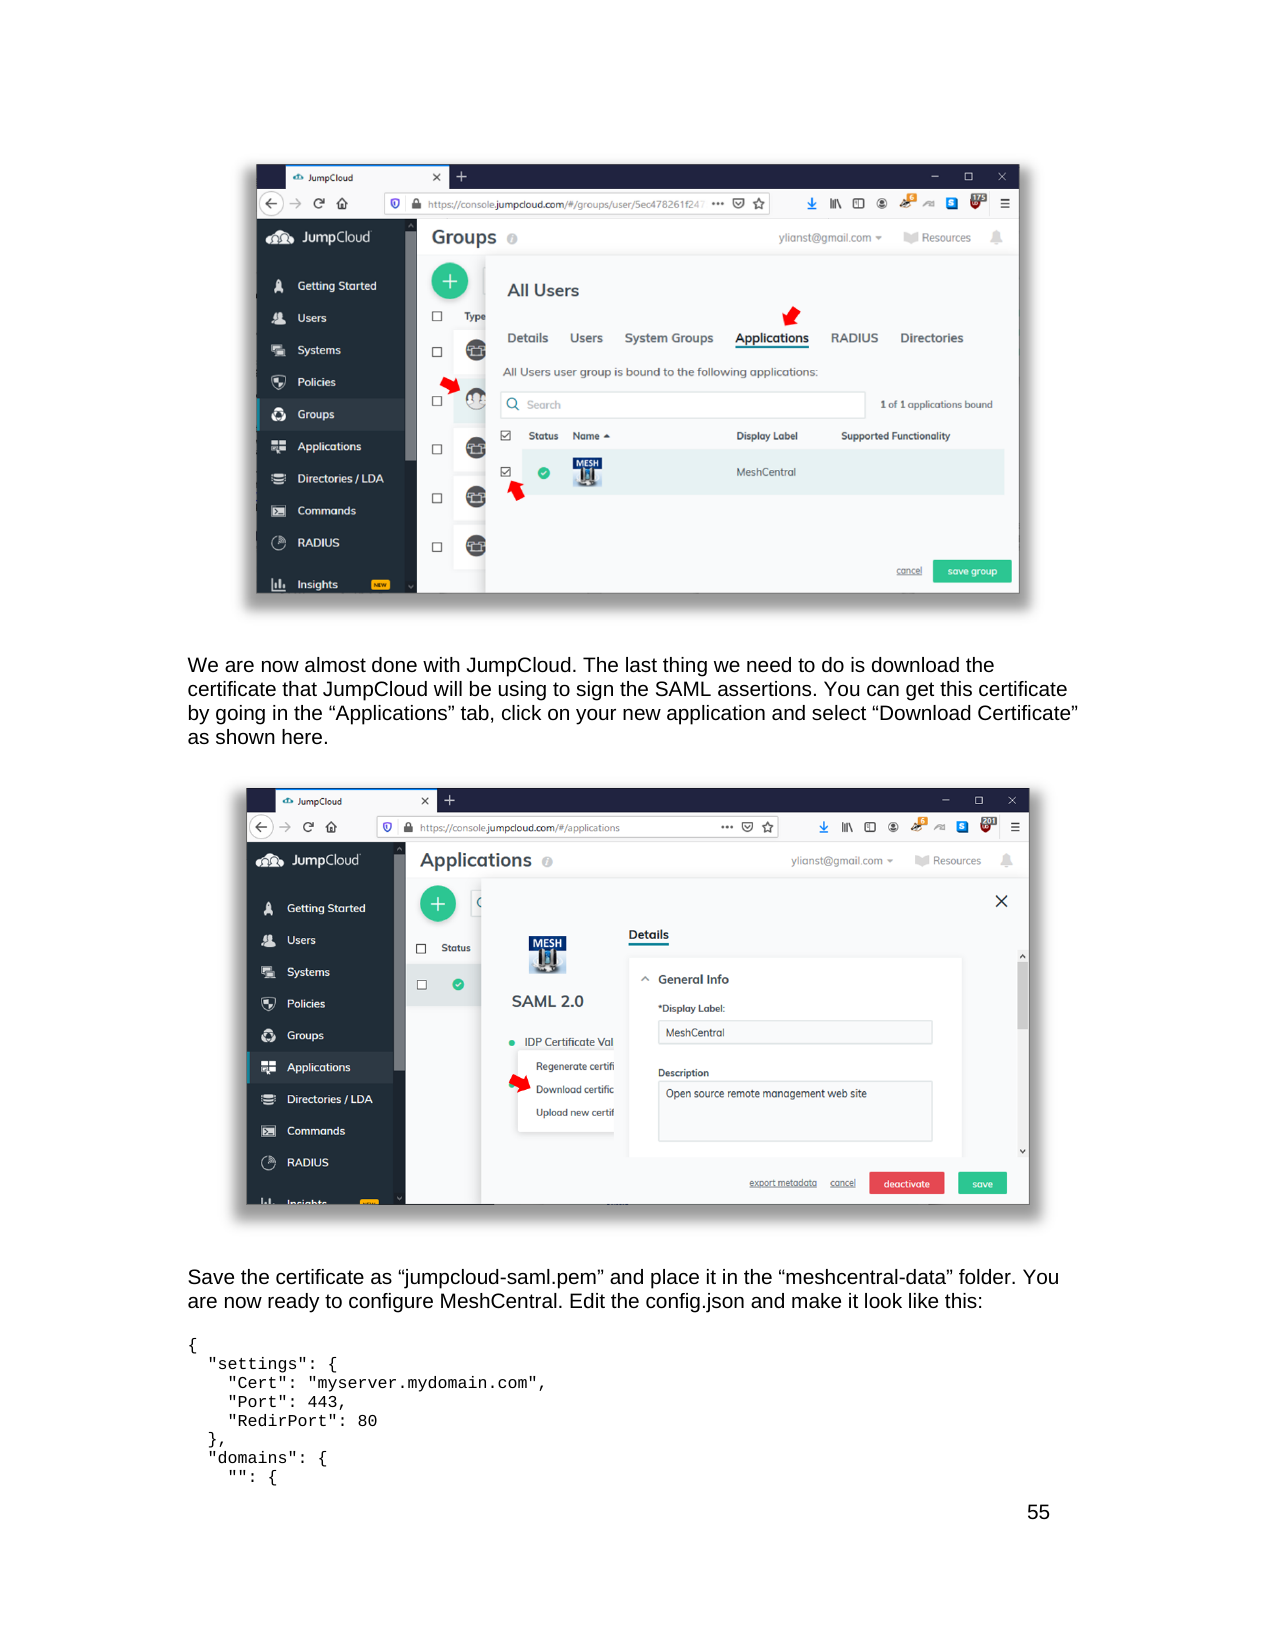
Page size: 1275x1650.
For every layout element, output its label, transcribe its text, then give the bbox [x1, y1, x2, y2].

text "Port": 443, [187, 1393, 1087, 1412]
text "settings": { [187, 1356, 1087, 1374]
text Save the certificate as “jumpcloud-saml.pem” and place it in the “meshcentral-data” folder. You are now ready to configure MeshCentral. Edit the config.json and make it look like this: [187, 1265, 1087, 1313]
text "Cert": "myserver.mydomain.com", [187, 1374, 1087, 1393]
text "RedirPort": 80 [187, 1412, 1087, 1431]
text We are now almost done with JumpCloud. The last thing we need to do is download the certificate that JumpCloud will be using to sign the SAML assertions. You can get this certificate by going in the “Applications” tab, click on your new application and select “Download Certificate” as shown here. [187, 653, 1087, 749]
text "": { [187, 1469, 1087, 1487]
text }, [187, 1431, 1087, 1450]
text { [187, 1337, 1087, 1356]
text "domains": { [187, 1450, 1087, 1469]
